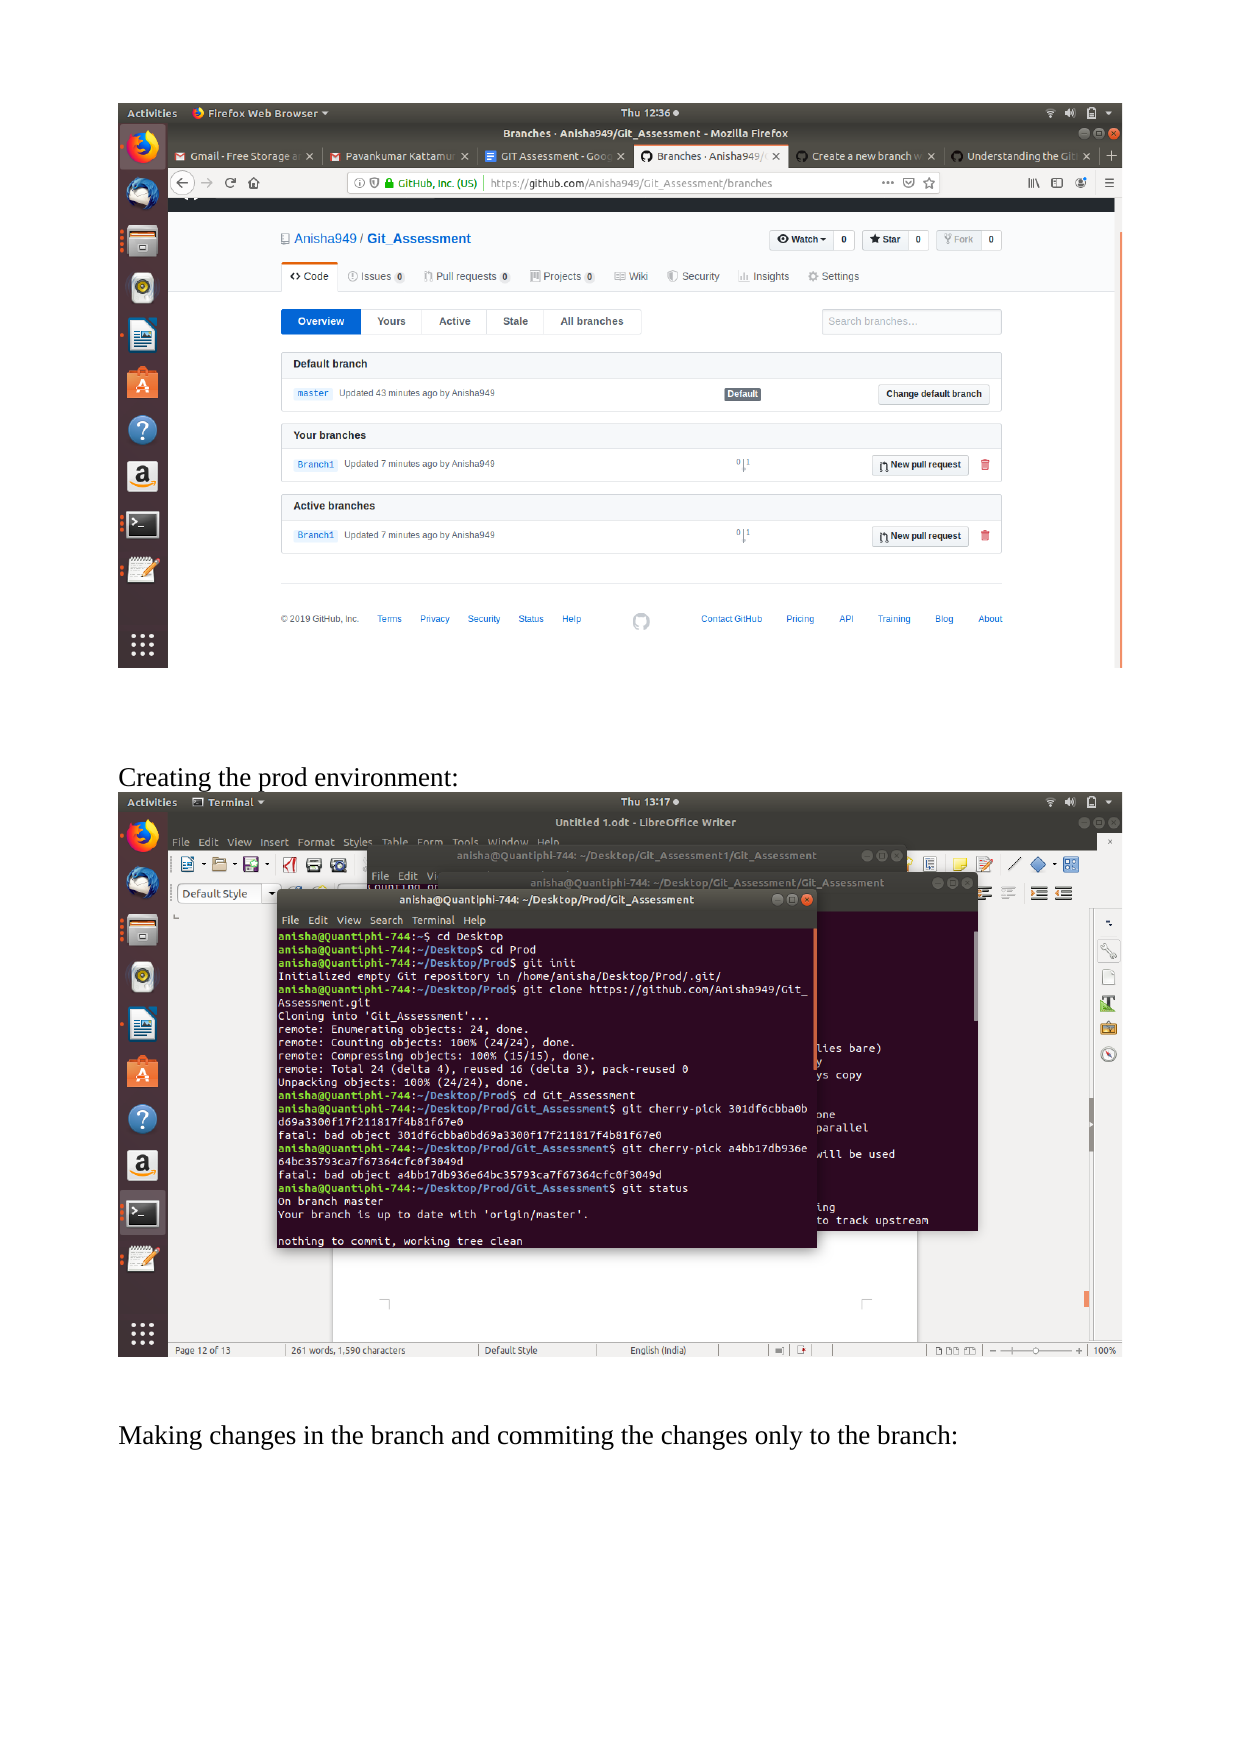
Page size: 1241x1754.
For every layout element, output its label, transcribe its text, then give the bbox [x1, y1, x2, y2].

picture [118, 792, 1123, 1357]
text Creating the prod environment: [118, 761, 1122, 792]
picture [118, 103, 1123, 668]
text Making changes in the branch and commiting the changes only to the branch: [118, 1419, 1122, 1450]
